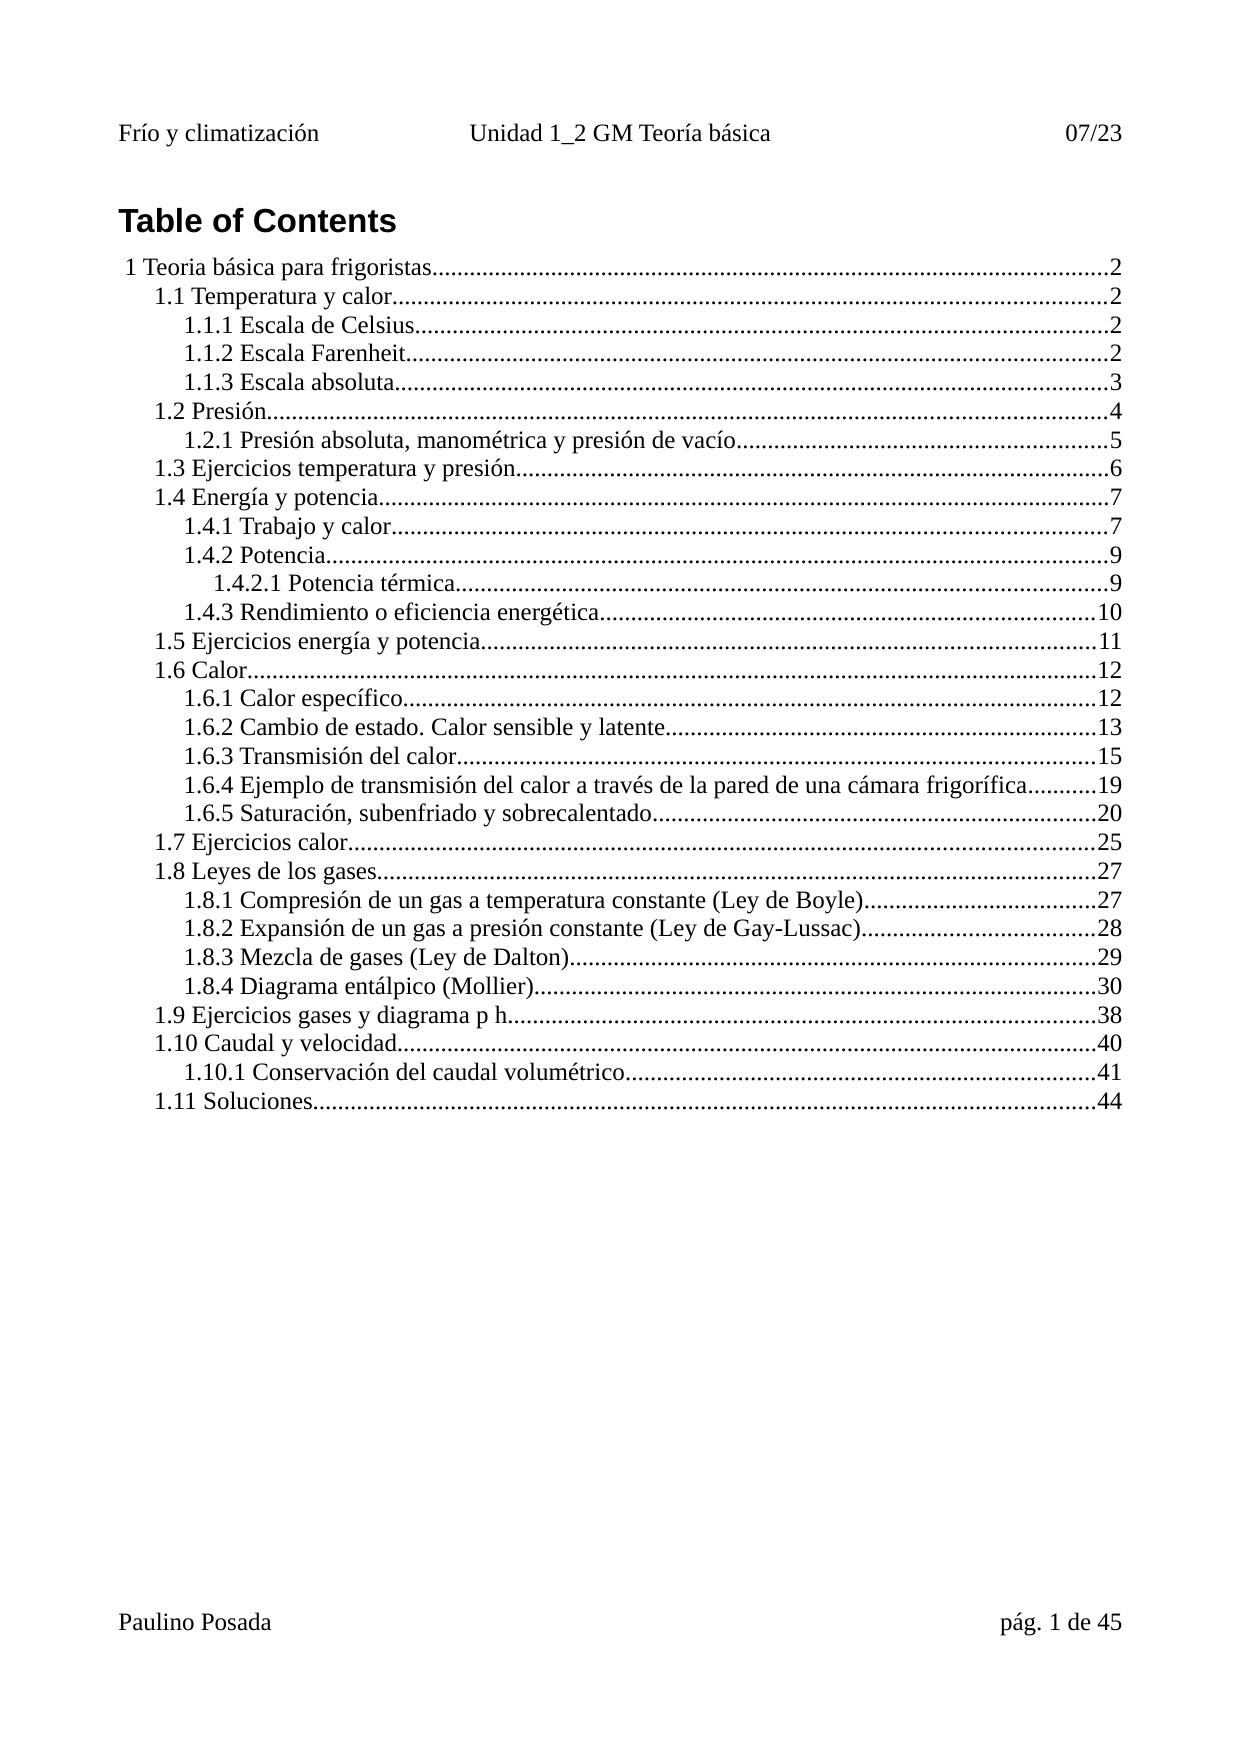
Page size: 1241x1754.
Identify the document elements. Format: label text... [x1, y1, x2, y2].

text 1.6.5 Saturación, subenfriado y sobrecalentado 20 [177, 798, 1122, 827]
text 1.6.2 Cambio de estado. Calor sensible y latente. 13 [177, 712, 1122, 741]
text 1.10 Caudal y velocidad 40 [148, 1028, 1122, 1057]
text 1.5 Ejercicios energía y potencia 11 [148, 626, 1122, 655]
text 1.1.2 Escala Farenheit 2 [177, 338, 1122, 367]
text 1.6.3 Transmisión del calor 15 [177, 741, 1122, 770]
text 1.11 Soluciones 44 [148, 1086, 1122, 1115]
text 1.8.3 Mezcla de gases (Ley de Dalton) 29 [177, 942, 1122, 971]
text 1.1 Temperatura y calor 2 [148, 281, 1122, 310]
text 1.6.1 Calor específico 12 [177, 683, 1122, 712]
text 1.8 Leyes de los gases 27 [148, 856, 1122, 885]
text 1.1.1 Escala de Celsius 2 [177, 310, 1122, 338]
text 1.8.2 Expansión de un gas a presión constante (Ley de Gay-Lussac) 28 [177, 913, 1122, 942]
text 1.6 Calor 12 [148, 655, 1122, 683]
text 1.2 Presión 4 [148, 396, 1122, 425]
text 1.1.3 Escala absoluta 3 [177, 367, 1122, 396]
text 1.4.2 Potencia 9 [177, 540, 1122, 568]
subtitle Table of Contents [118, 201, 1122, 240]
text 1.7 Ejercicios calor 25 [148, 827, 1122, 856]
text 1.6.4 Ejemplo de transmisión del calor a través de la pared de una cámara frigorífica 19 [177, 770, 1122, 798]
text 1.10.1 Conservación del caudal volumétrico 41 [177, 1057, 1122, 1086]
text 1.8.1 Compresión de un gas a temperatura constante (Ley de Boyle) 27 [177, 885, 1122, 913]
text 1.4.1 Trabajo y calor 7 [177, 511, 1122, 540]
text 1.4.2.1 Potencia térmica 9 [207, 568, 1122, 597]
text 1.4 Energía y potencia 7 [148, 482, 1122, 511]
text 1.3 Ejercicios temperatura y presión 6 [148, 453, 1122, 482]
text 1.2.1 Presión absoluta, manométrica y presión de vacío 5 [177, 425, 1122, 453]
text 1.8.4 Diagrama entálpico (Mollier) 30 [177, 971, 1122, 1000]
text 1 Teoria básica para frigoristas 2 [118, 252, 1122, 281]
text 1.9 Ejercicios gases y diagrama p h 38 [148, 1000, 1122, 1028]
text 1.4.3 Rendimiento o eficiencia energética 10 [177, 597, 1122, 626]
